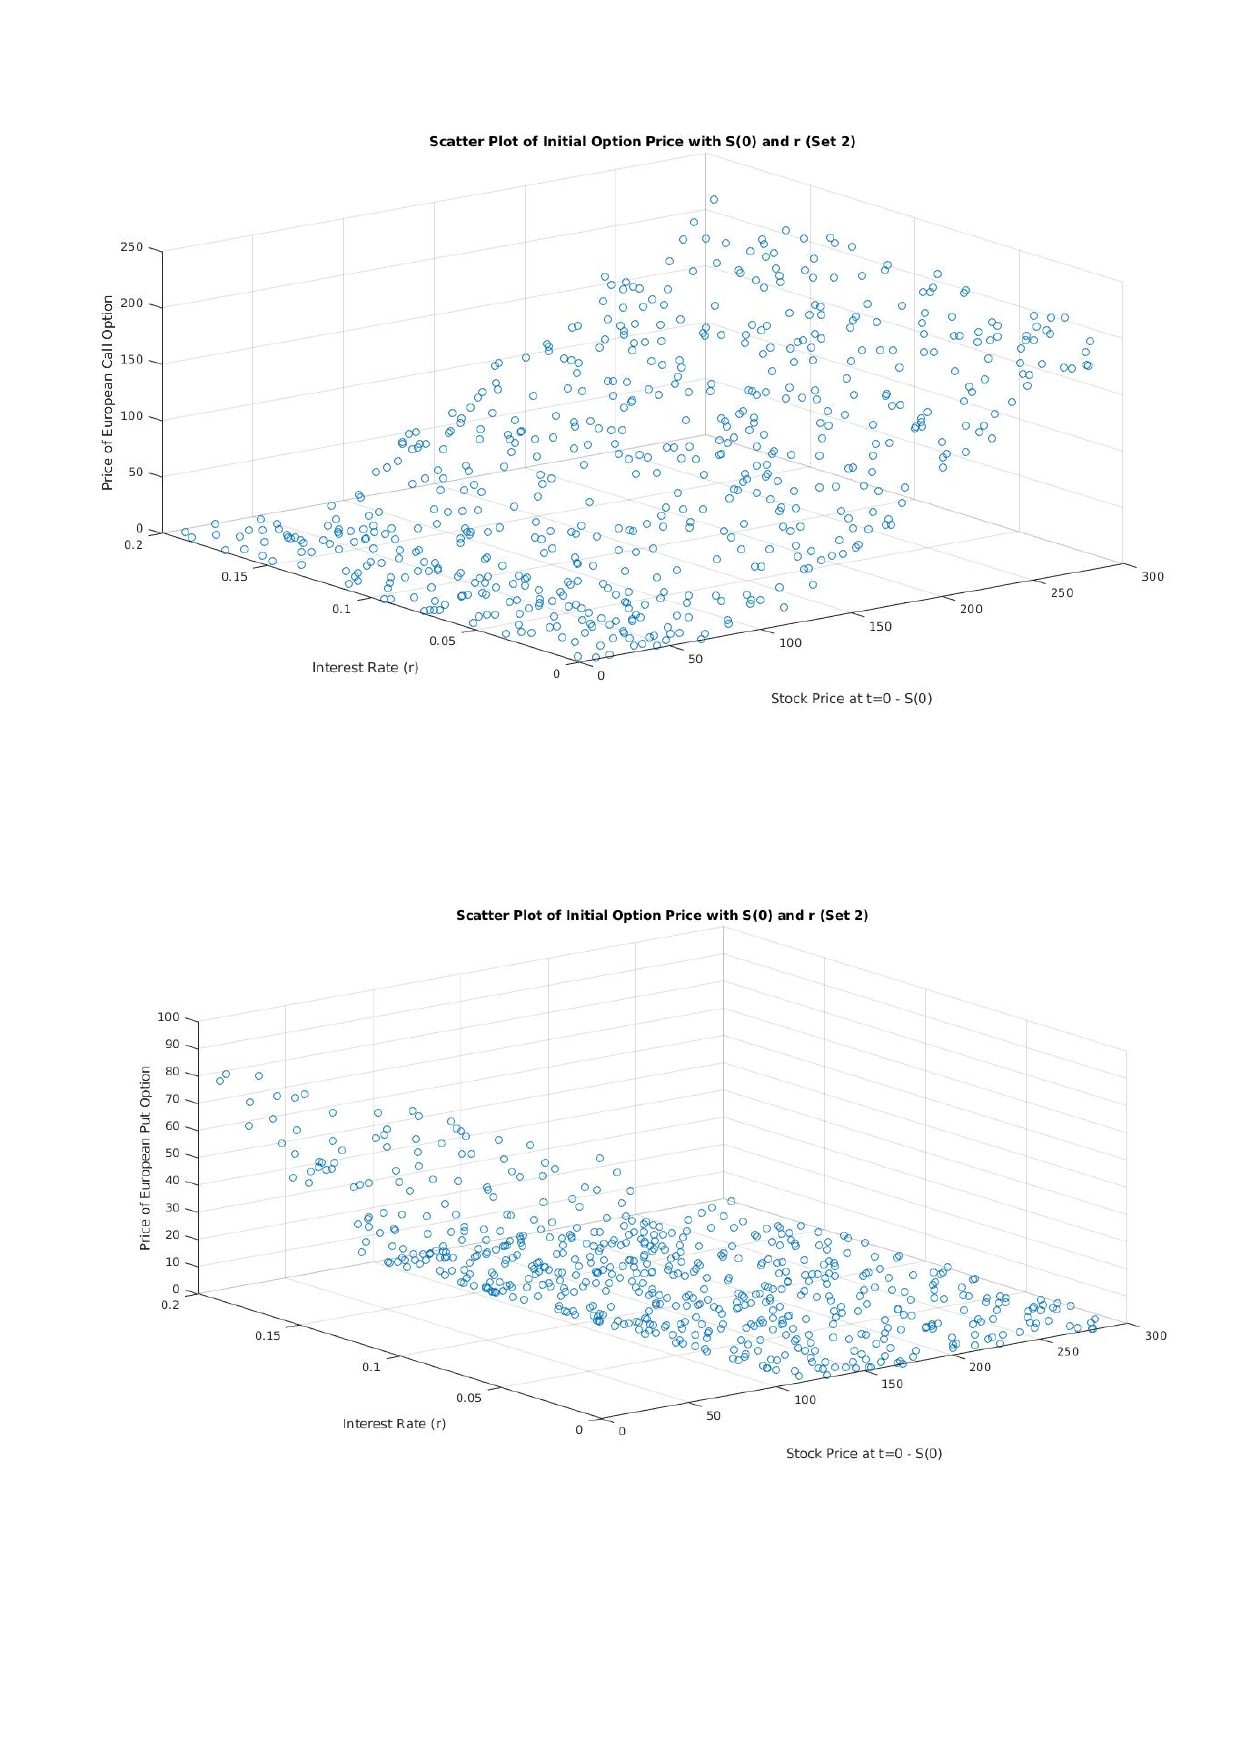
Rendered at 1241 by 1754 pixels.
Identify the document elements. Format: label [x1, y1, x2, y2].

picture [0, 105, 1241, 731]
picture [41, 880, 1241, 1485]
